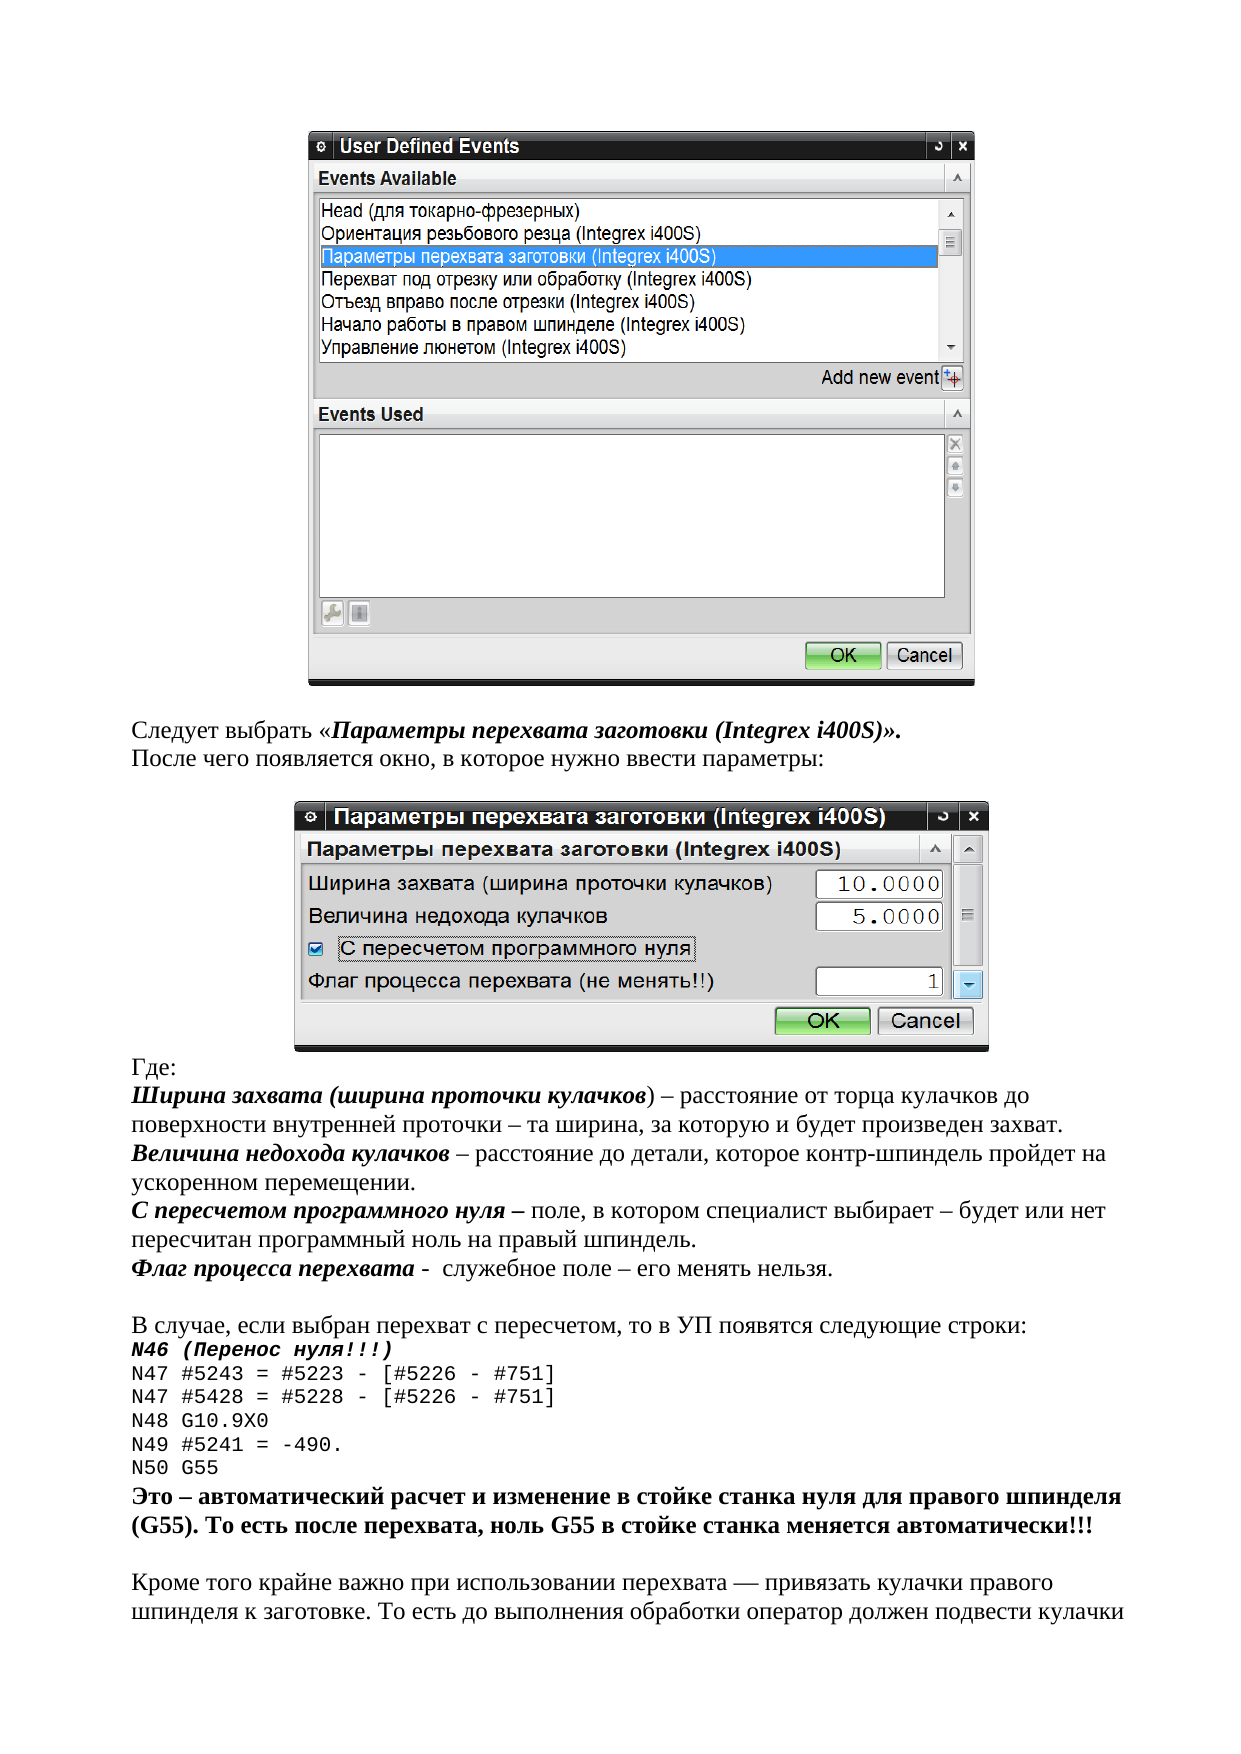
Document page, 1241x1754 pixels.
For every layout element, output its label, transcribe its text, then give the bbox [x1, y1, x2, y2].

text Следует выбрать «Параметры перехвата заготовки (Integrex i400S)». [131, 715, 1152, 743]
picture [308, 131, 975, 686]
text N50 G55 [131, 1457, 1152, 1481]
text Это – автоматический расчет и изменение в стойке станка нуля для правого шпинделя (G55). То есть после перехвата, ноль G55 в стойке станка меняется автоматически!!! [131, 1481, 1152, 1538]
text N47 #5428 = #5228 - [#5226 - #751] [131, 1386, 1152, 1410]
text Кроме того крайне важно при использовании перехвата — привязать кулачки правого шпинделя к заготовке. То есть до выполнения обработки оператор должен подвести кулачки [131, 1567, 1152, 1625]
picture [294, 801, 989, 1052]
text N46 (Перенос нуля!!!) [131, 1339, 1152, 1363]
text N48 G10.9X0 [131, 1410, 1152, 1434]
text Где: [131, 1052, 1152, 1080]
text В случае, если выбран перехват с пересчетом, то в УП появятся следующие строки: [131, 1310, 1152, 1339]
text Ширина захвата (ширина проточки кулачков) – расстояние от торца кулачков до поверхности внутренней проточки – та ширина, за которую и будет произведен захват. [131, 1080, 1152, 1138]
text N49 #5241 = -490. [131, 1434, 1152, 1457]
text Флаг процесса перехвата - служебное поле – его менять нельзя. [131, 1253, 1152, 1282]
text После чего появляется окно, в которое нужно ввести параметры: [131, 743, 1152, 772]
text N47 #5243 = #5223 - [#5226 - #751] [131, 1363, 1152, 1386]
text Величина недохода кулачков – расстояние до детали, которое контр-шпиндель пройдет на ускоренном перемещении. [131, 1138, 1152, 1195]
text С пересчетом программного нуля – поле, в котором специалист выбирает – будет или нет пересчитан программный ноль на правый шпиндель. [131, 1195, 1152, 1253]
